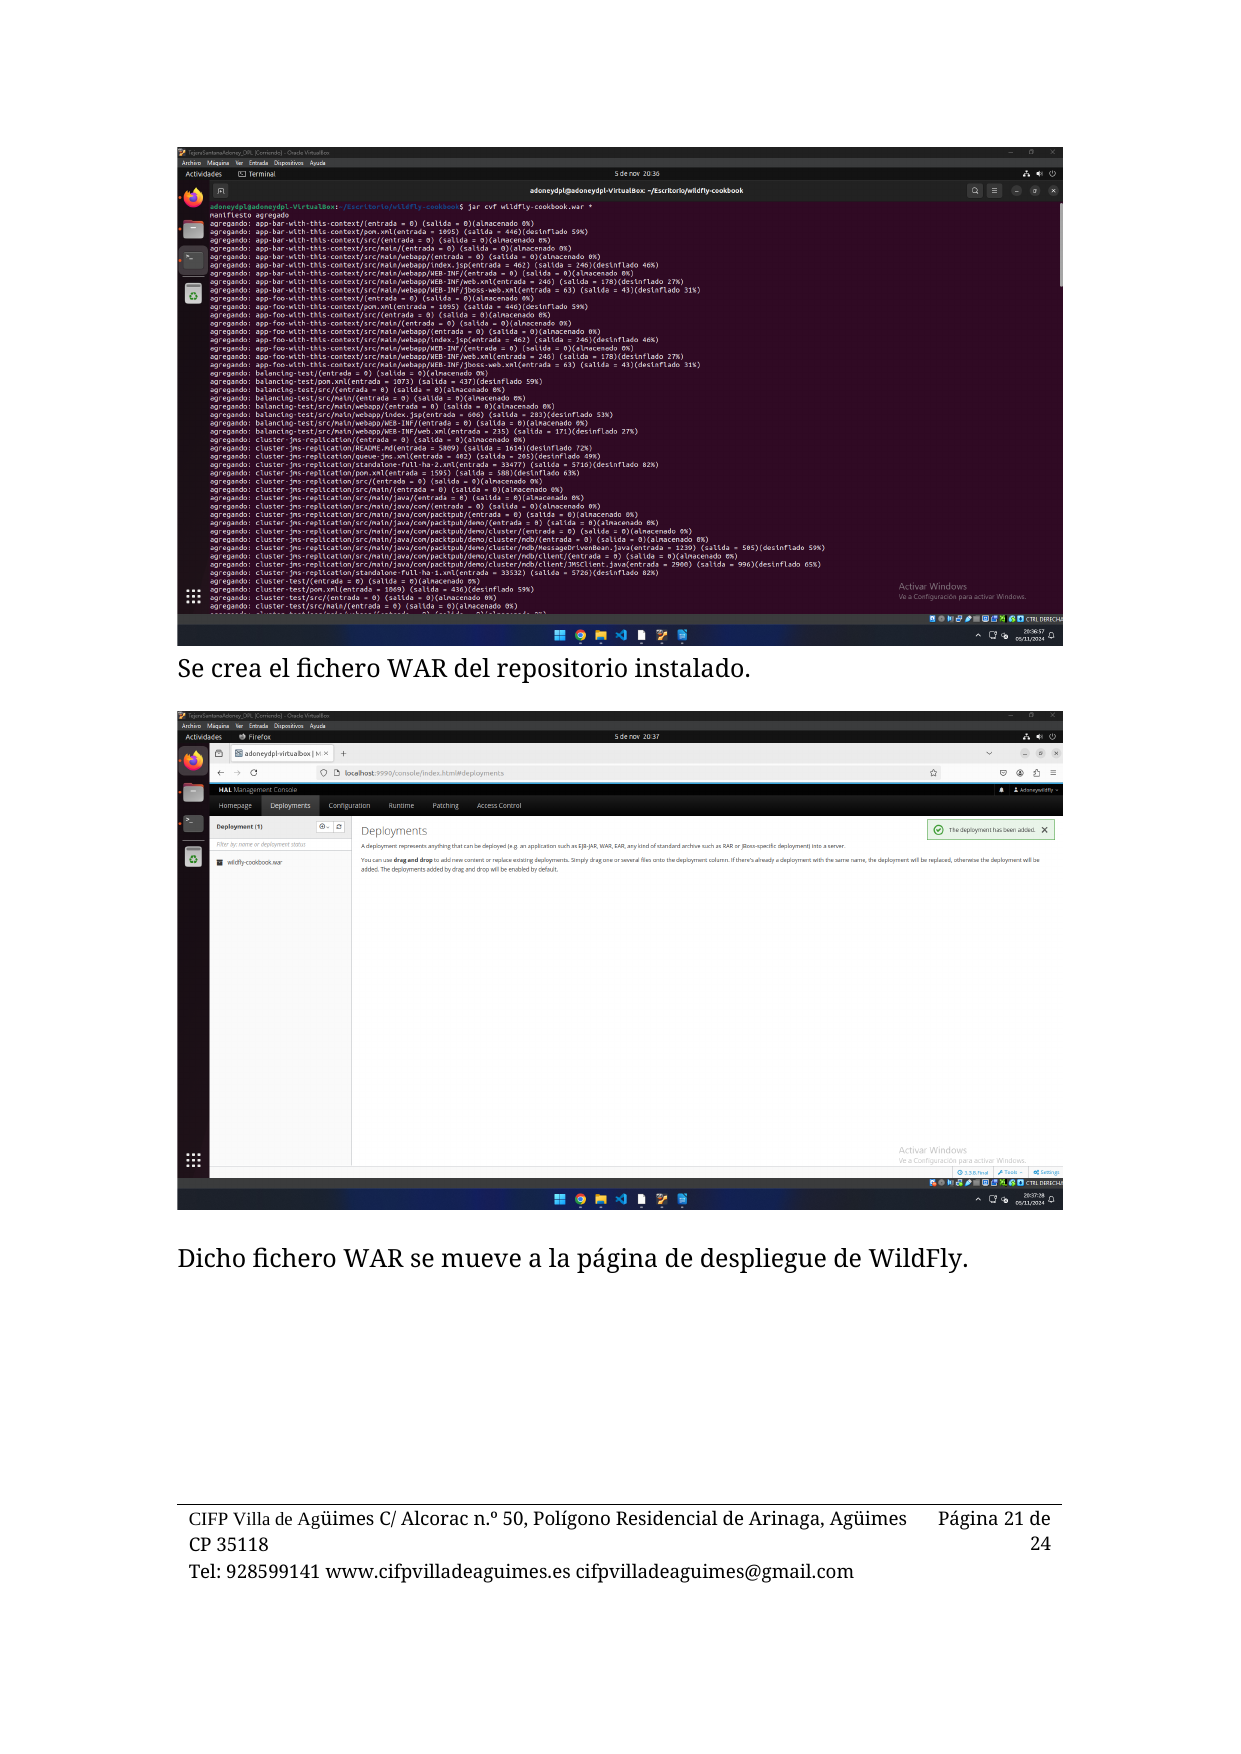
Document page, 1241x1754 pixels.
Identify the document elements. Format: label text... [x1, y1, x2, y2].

text Dicho fichero WAR se mueve a la página de despliegue de WildFly. [177, 1210, 1063, 1274]
text Se crea el fichero WAR del repositorio instalado. [177, 646, 1063, 685]
picture [177, 711, 1063, 1210]
picture [177, 147, 1063, 646]
